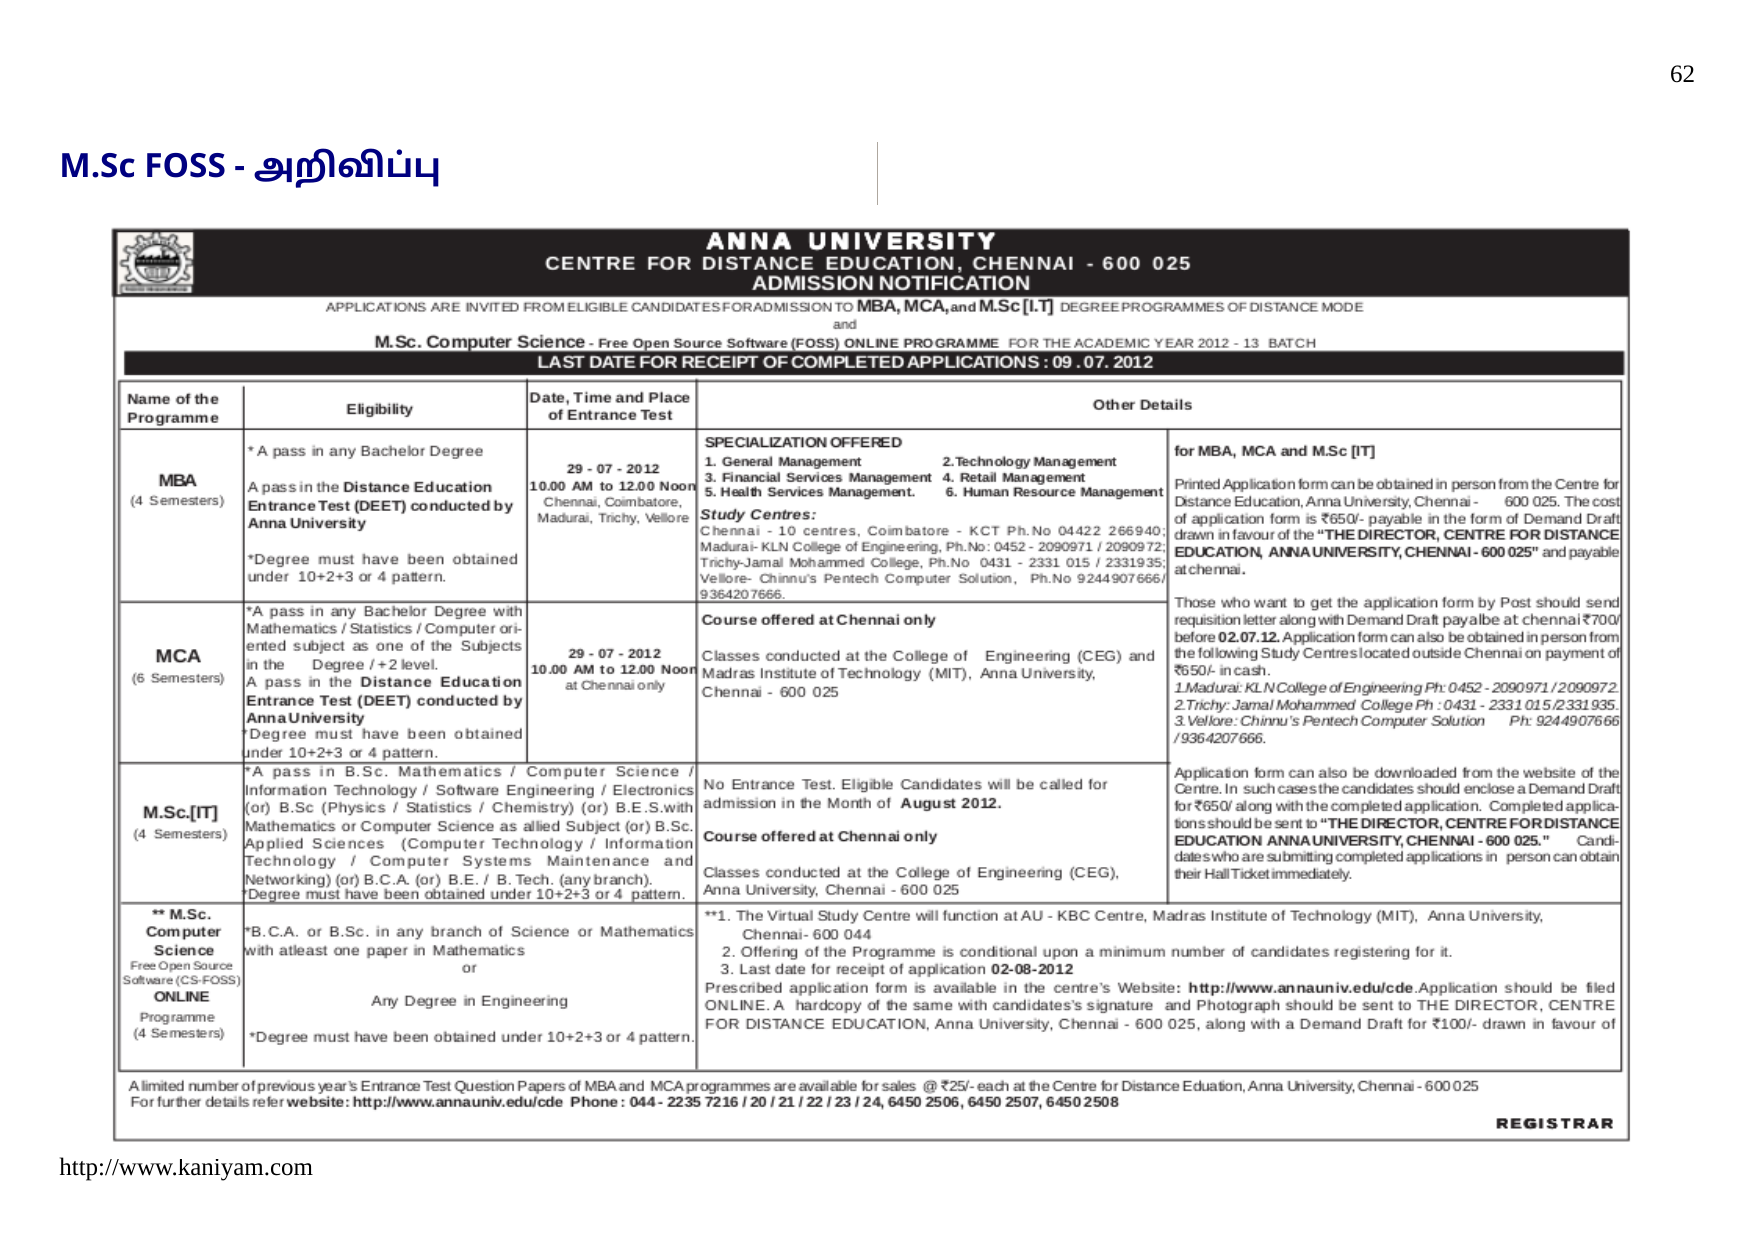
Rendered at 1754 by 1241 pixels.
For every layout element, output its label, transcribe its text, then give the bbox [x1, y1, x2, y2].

picture [79, 205, 1652, 1159]
subtitle M.Sc FOSS - அறிவிப்பு [59, 142, 862, 191]
